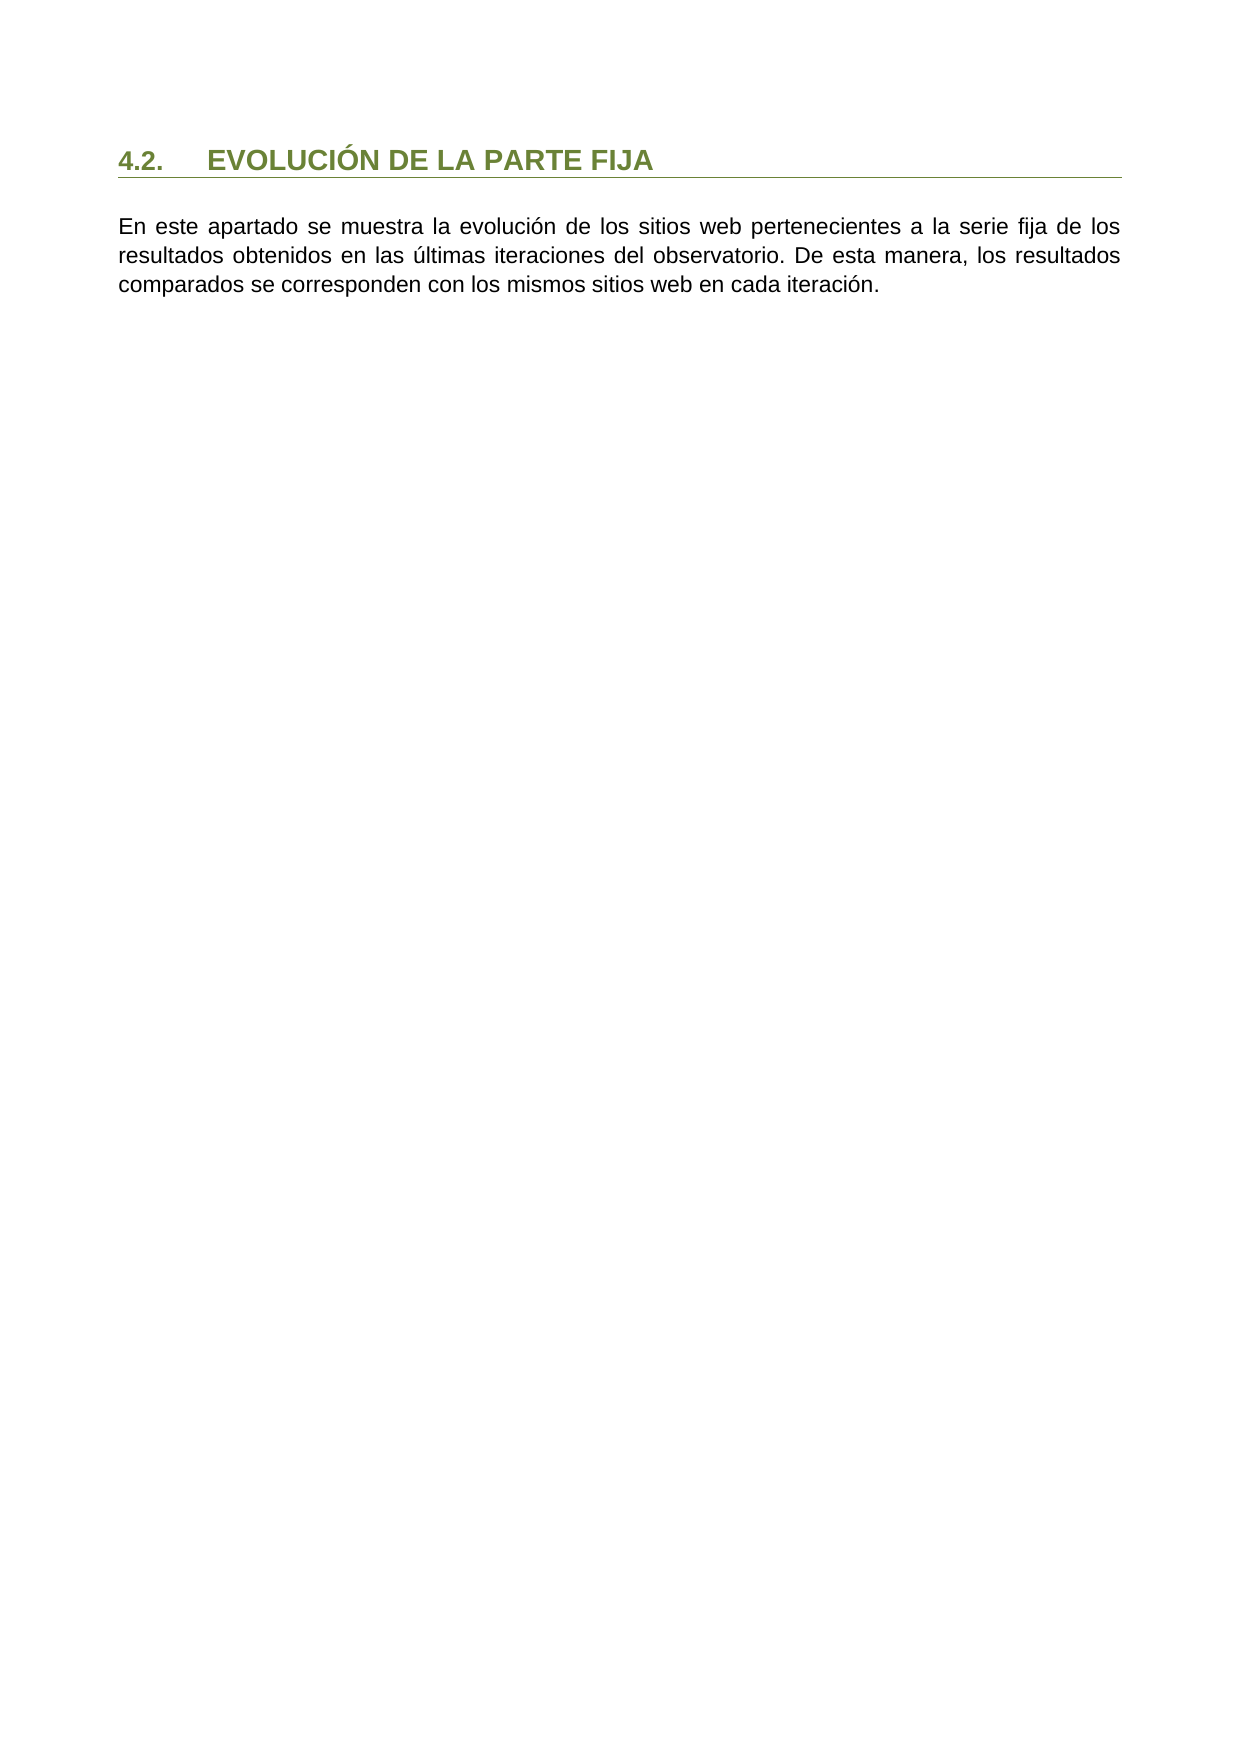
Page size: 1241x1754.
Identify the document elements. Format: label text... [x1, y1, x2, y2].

subtitle EVOLUCIÓN DE LA PARTE FIJA [118, 143, 1122, 177]
text En este apartado se muestra la evolución de los sitios web pertenecientes a la serie fija de los resultados obtenidos en las últimas iteraciones del observatorio. De esta manera, los resultados comparados se corresponden con los mismos sitios web en cada iteración. [118, 213, 1122, 297]
